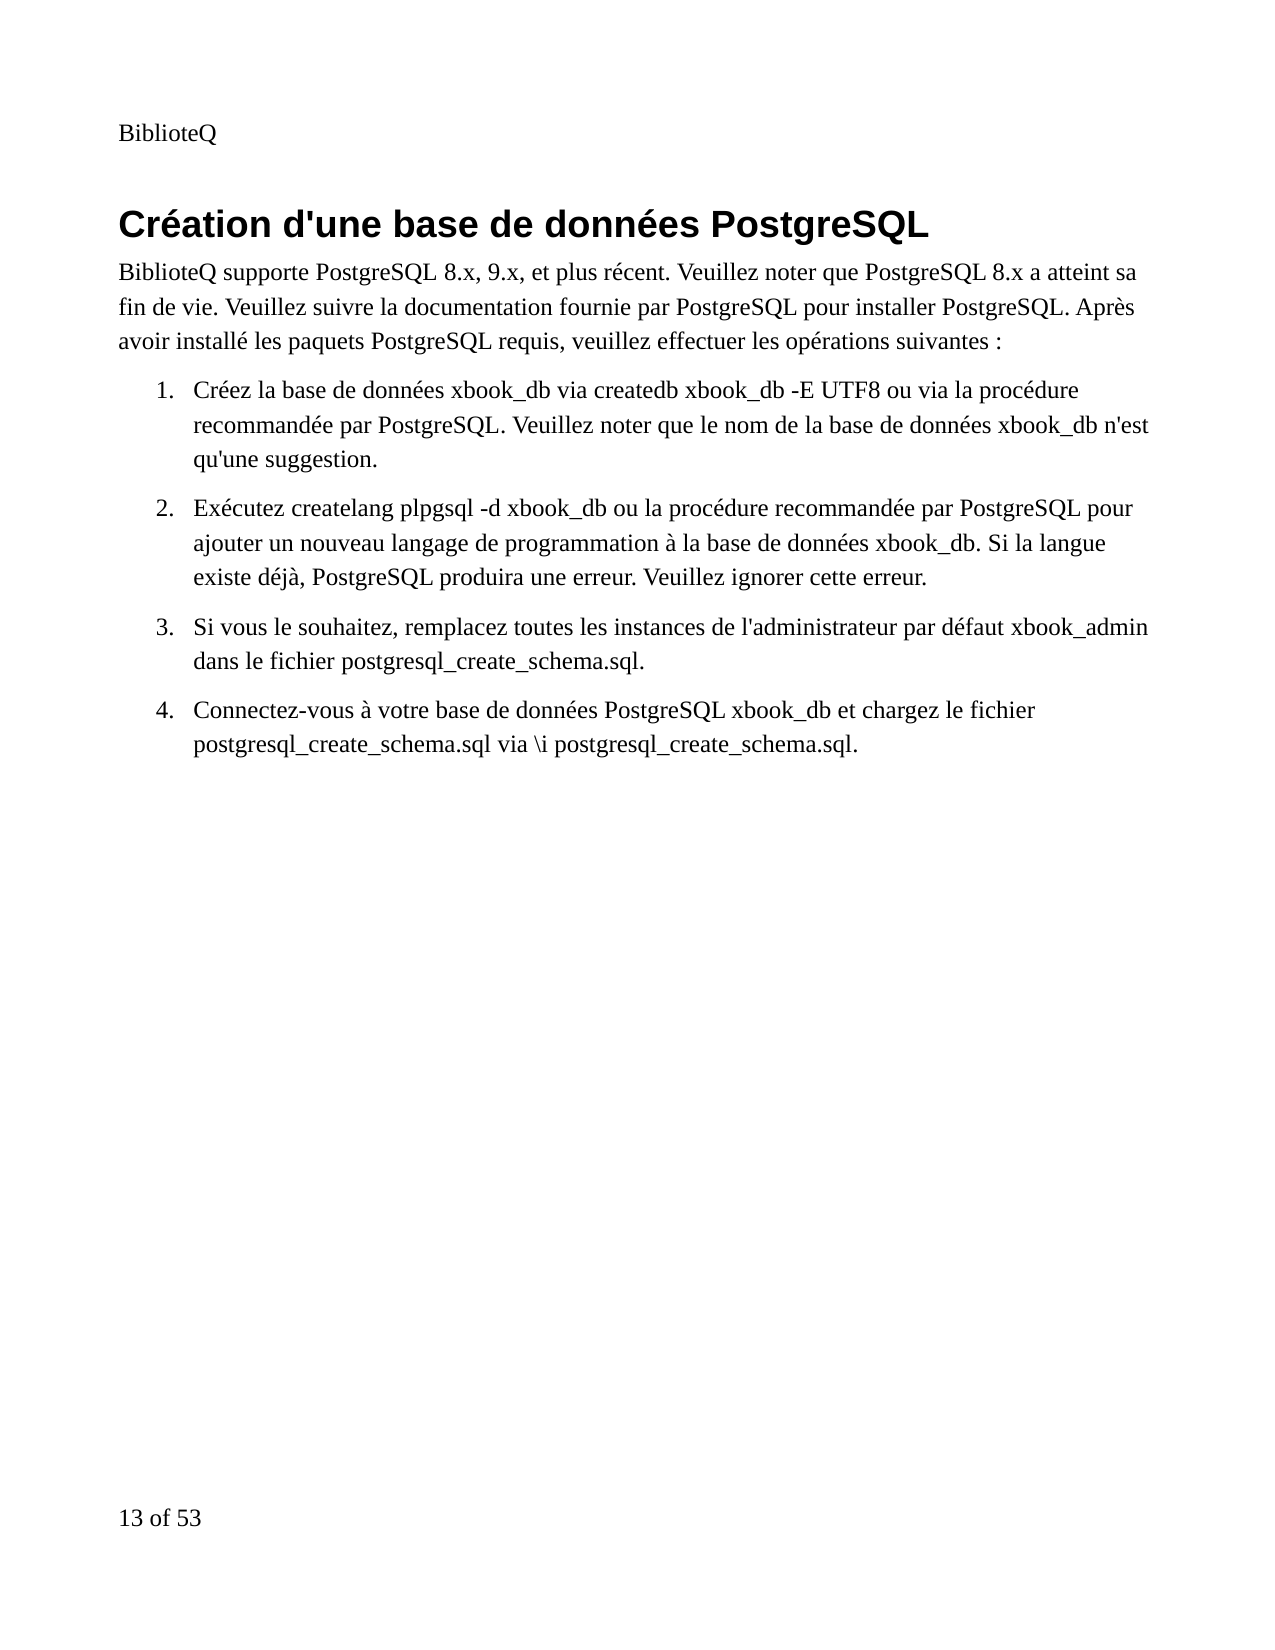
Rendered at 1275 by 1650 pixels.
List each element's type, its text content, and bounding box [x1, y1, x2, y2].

list Si vous le souhaitez, remplacez toutes les instances de l'administrateur par défaut xbook_admin dans le fichier postgresql_create_schema.sql. [156, 612, 1157, 675]
text BiblioteQ supporte PostgreSQL 8.x, 9.x, et plus récent. Veuillez noter que PostgreSQL 8.x a atteint sa fin de vie. Veuillez suivre la documentation fournie par PostgreSQL pour installer PostgreSQL. Après avoir installé les paquets PostgreSQL requis, veuillez effectuer les opérations suivantes : [118, 257, 1157, 355]
list Connectez-vous à votre base de données PostgreSQL xbook_db et chargez le fichier postgresql_create_schema.sql via \i postgresql_create_schema.sql. [156, 695, 1157, 758]
list Créez la base de données xbook_db via createdb xbook_db -E UTF8 ou via la procédure recommandée par PostgreSQL. Veuillez noter que le nom de la base de données xbook_db n'est qu'une suggestion. [156, 376, 1157, 473]
list Exécutez createlang plpgsql -d xbook_db ou la procédure recommandée par PostgreSQL pour ajouter un nouveau langage de programmation à la base de données xbook_db. Si la langue existe déjà, PostgreSQL produira une erreur. Veuillez ignorer cette erreur. [156, 493, 1157, 591]
subtitle Création d'une base de données PostgreSQL [118, 201, 1157, 245]
